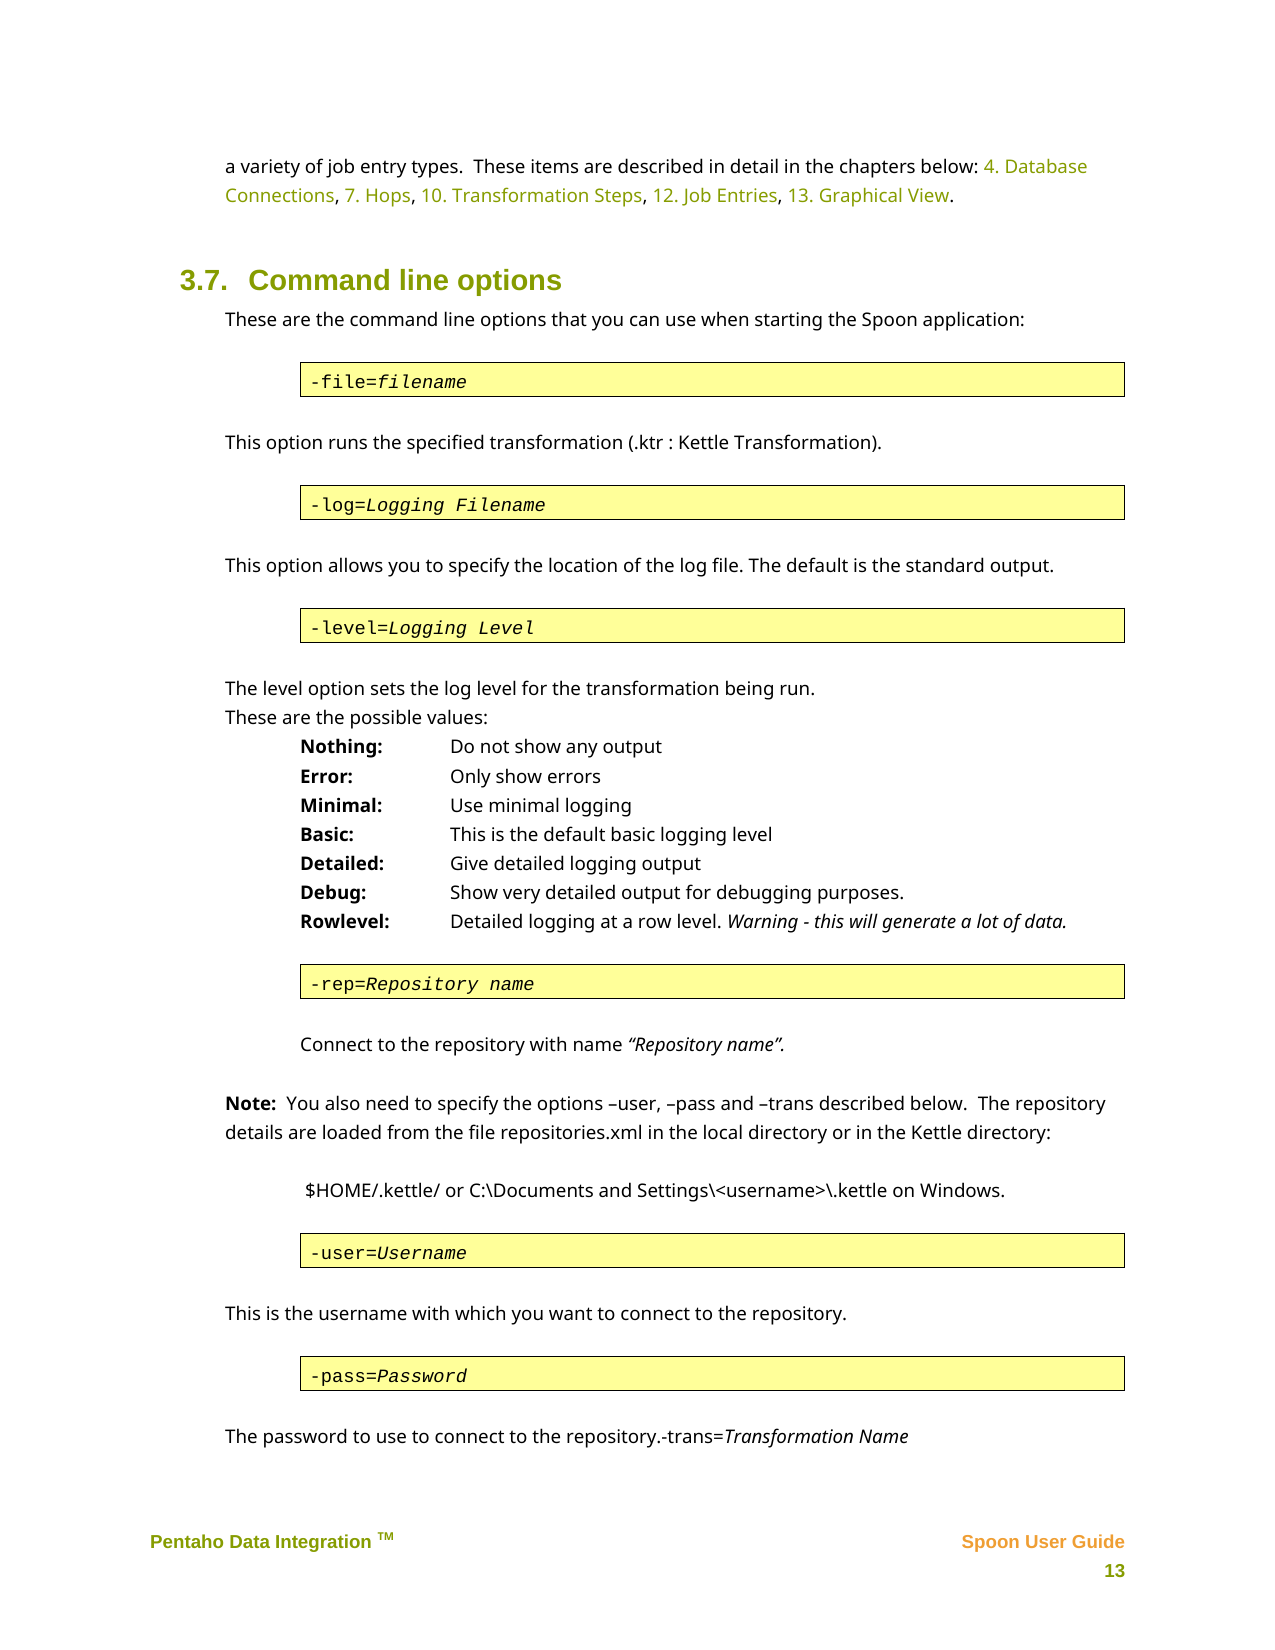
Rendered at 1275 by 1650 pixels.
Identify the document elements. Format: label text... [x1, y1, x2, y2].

subtitle Command line options [179, 262, 1125, 297]
text Debug: Show very detailed output for debugging purposes. [225, 876, 1125, 906]
text -level=Logging Level [301, 609, 1124, 642]
text Connect to the repository with name “Repository name”. [225, 1028, 1125, 1058]
text a variety of job entry types. These items are described in detail in the chapters below: 4. Database Connections, 7. Hops, 10. Transformation Steps, 12. Job Entries, 13. Graphical View. [225, 150, 1125, 208]
text These are the command line options that you can use when starting the Spoon application: [225, 303, 1125, 333]
text This is the username with which you want to connect to the repository. [225, 1297, 1125, 1326]
text -pass=Password [301, 1357, 1124, 1390]
text These are the possible values: [225, 701, 1125, 731]
text -rep=Repository name [301, 965, 1124, 998]
text The password to use to connect to the repository.-trans=Transformation Name [225, 1420, 1125, 1449]
text Error: Only show errors [300, 760, 1125, 789]
text This option runs the specified transformation (.ktr : Kettle Transformation). [225, 426, 1125, 456]
text -file=filename [301, 363, 1124, 396]
text Detailed: Give detailed logging output [225, 847, 1125, 876]
text This option allows you to specify the location of the log file. The default is the standard output. [225, 549, 1125, 578]
text -log=Logging Filename [301, 486, 1124, 519]
text Rowlevel: Detailed logging at a row level. Warning - this will generate a lot of data. [225, 906, 1125, 935]
text $HOME/.kettle/ or C:\Documents and Settings\<username>\.kettle on Windows. [225, 1174, 1125, 1203]
text The level option sets the log level for the transformation being run. [225, 672, 1125, 701]
text -user=Username [301, 1234, 1124, 1267]
text Minimal: Use minimal logging [300, 789, 1125, 818]
text Note: You also need to specify the options –user, –pass and –trans described below. The repository details are loaded from the file repositories.xml in the local directory or in the Kettle directory: [225, 1087, 1125, 1145]
text Basic: This is the default basic logging level [225, 818, 1125, 847]
text Nothing: Do not show any output [300, 731, 1125, 760]
